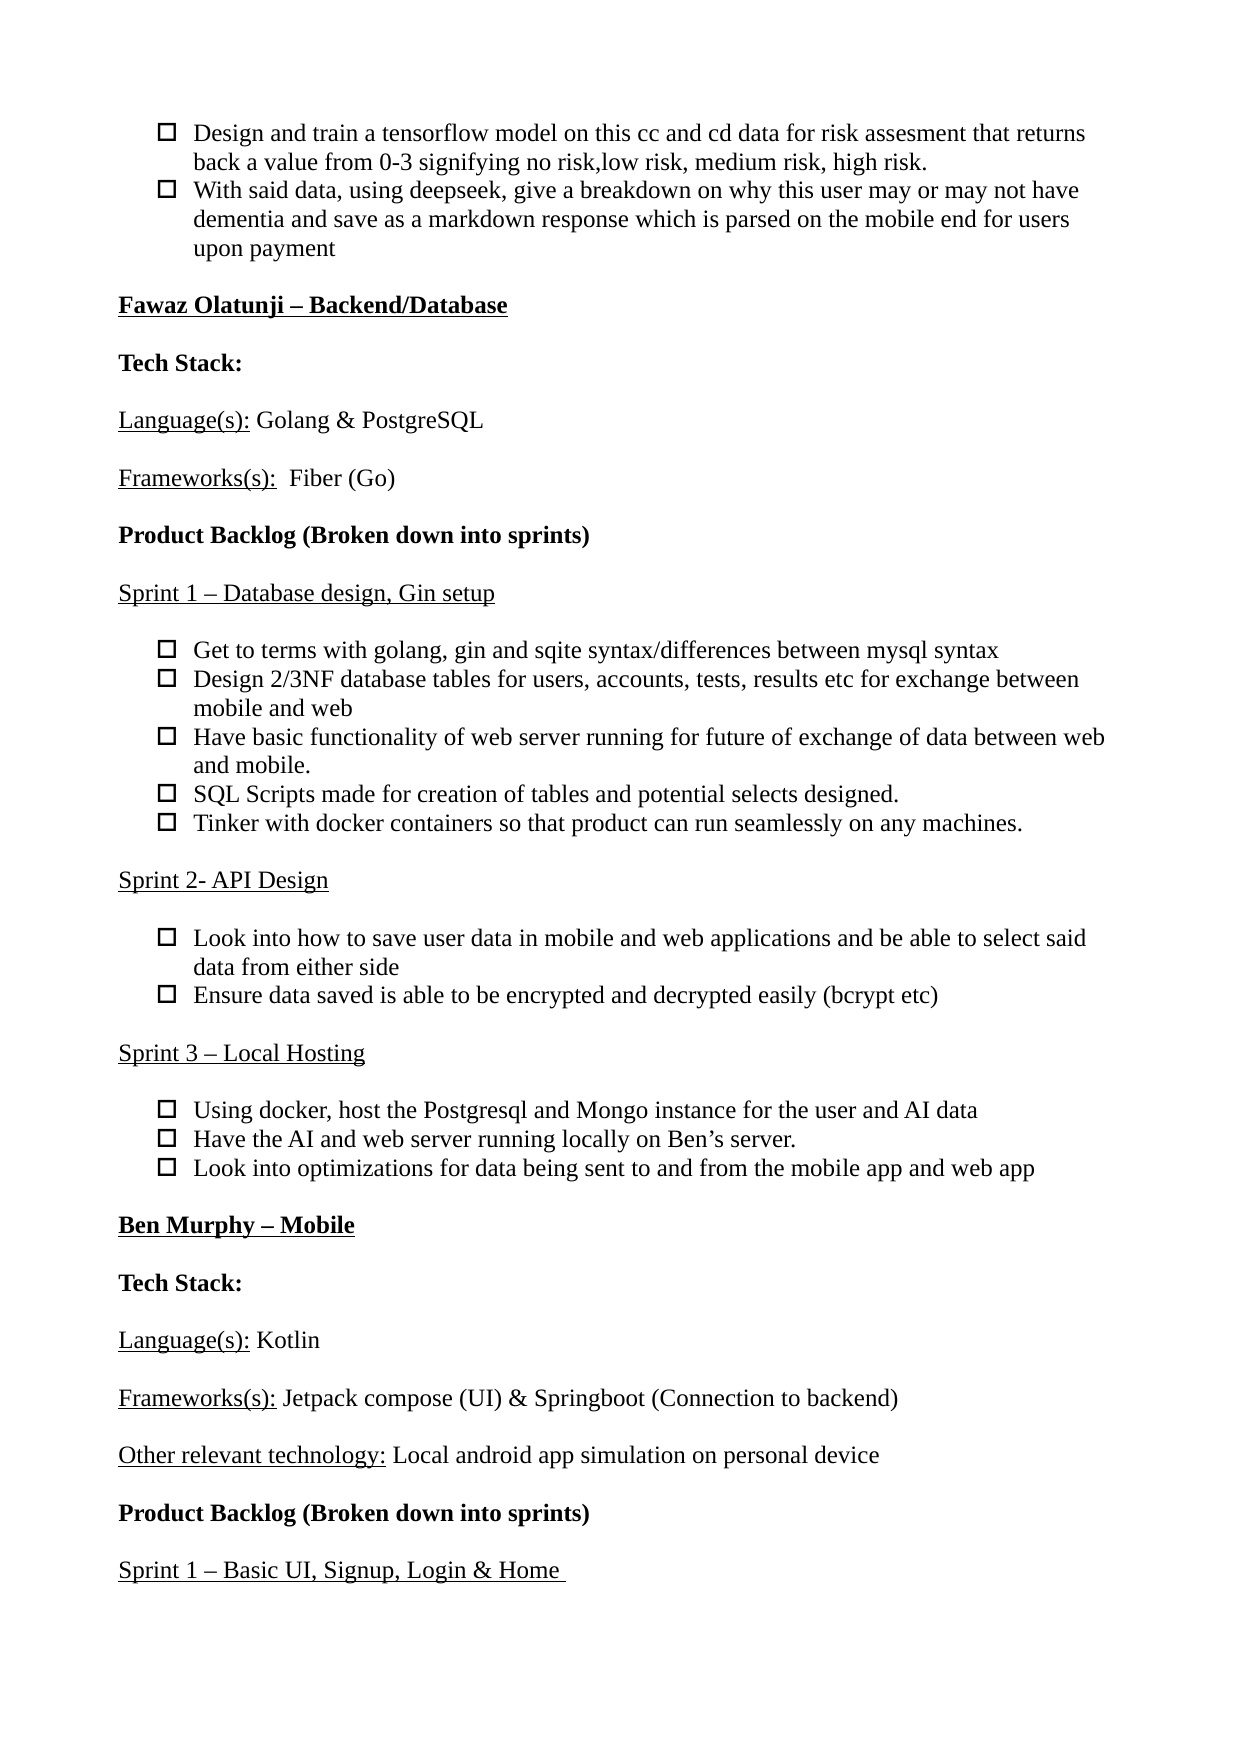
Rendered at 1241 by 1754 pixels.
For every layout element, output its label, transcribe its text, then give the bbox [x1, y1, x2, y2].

list Design 2/3NF database tables for users, accounts, tests, results etc for exchange between mobile and web [156, 664, 1122, 722]
text Fawaz Olatunji – Backend/Database [118, 291, 1122, 319]
text Sprint 1 – Database design, Gin setup [118, 578, 1122, 607]
list Ensure data saved is able to be encrypted and decrypted easily (bcrypt etc) [156, 981, 1122, 1009]
list Get to terms with golang, gin and sqite syntax/differences between mysql syntax [156, 636, 1122, 664]
list Have basic functionality of web server running for future of exchange of data between web and mobile. [156, 722, 1122, 779]
text Product Backlog (Broken down into sprints) [118, 521, 1122, 549]
list With said data, using deepseek, give a breakdown on why this user may or may not have dementia and save as a markdown response which is parsed on the mobile end for users upon payment [156, 176, 1122, 262]
text Sprint 3 – Local Hosting [118, 1038, 1122, 1067]
text Frameworks(s): Jetpack compose (UI) & Springboot (Connection to backend) [118, 1383, 1122, 1412]
text Other relevant technology: Local android app simulation on personal device [118, 1441, 1122, 1469]
list Look into how to save user data in mobile and web applications and be able to select said data from either side [156, 923, 1122, 981]
text Sprint 2- API Design [118, 866, 1122, 894]
text Sprint 1 – Basic UI, Signup, Login & Home [118, 1556, 1122, 1584]
list Design and train a tensorflow model on this cc and cd data for risk assesment that returns back a value from 0-3 signifying no risk,low risk, medium risk, high risk. [156, 118, 1122, 176]
text Language(s): Golang & PostgreSQL [118, 406, 1122, 434]
text Product Backlog (Broken down into sprints) [118, 1498, 1122, 1527]
text Frameworks(s): Fiber (Go) [118, 463, 1122, 492]
text Ben Murphy – Mobile [118, 1211, 1122, 1239]
list Have the AI and web server running locally on Ben’s server. [156, 1124, 1122, 1153]
text Tech Stack: [118, 348, 1122, 377]
list Using docker, host the Postgresql and Mongo instance for the user and AI data [156, 1096, 1122, 1124]
list SQL Scripts made for creation of tables and potential selects designed. [156, 779, 1122, 808]
text Language(s): Kotlin [118, 1326, 1122, 1354]
text Tech Stack: [118, 1268, 1122, 1297]
list Tinker with docker containers so that product can run seamlessly on any machines. [156, 808, 1122, 837]
list Look into optimizations for data being sent to and from the mobile app and web app [156, 1153, 1122, 1182]
